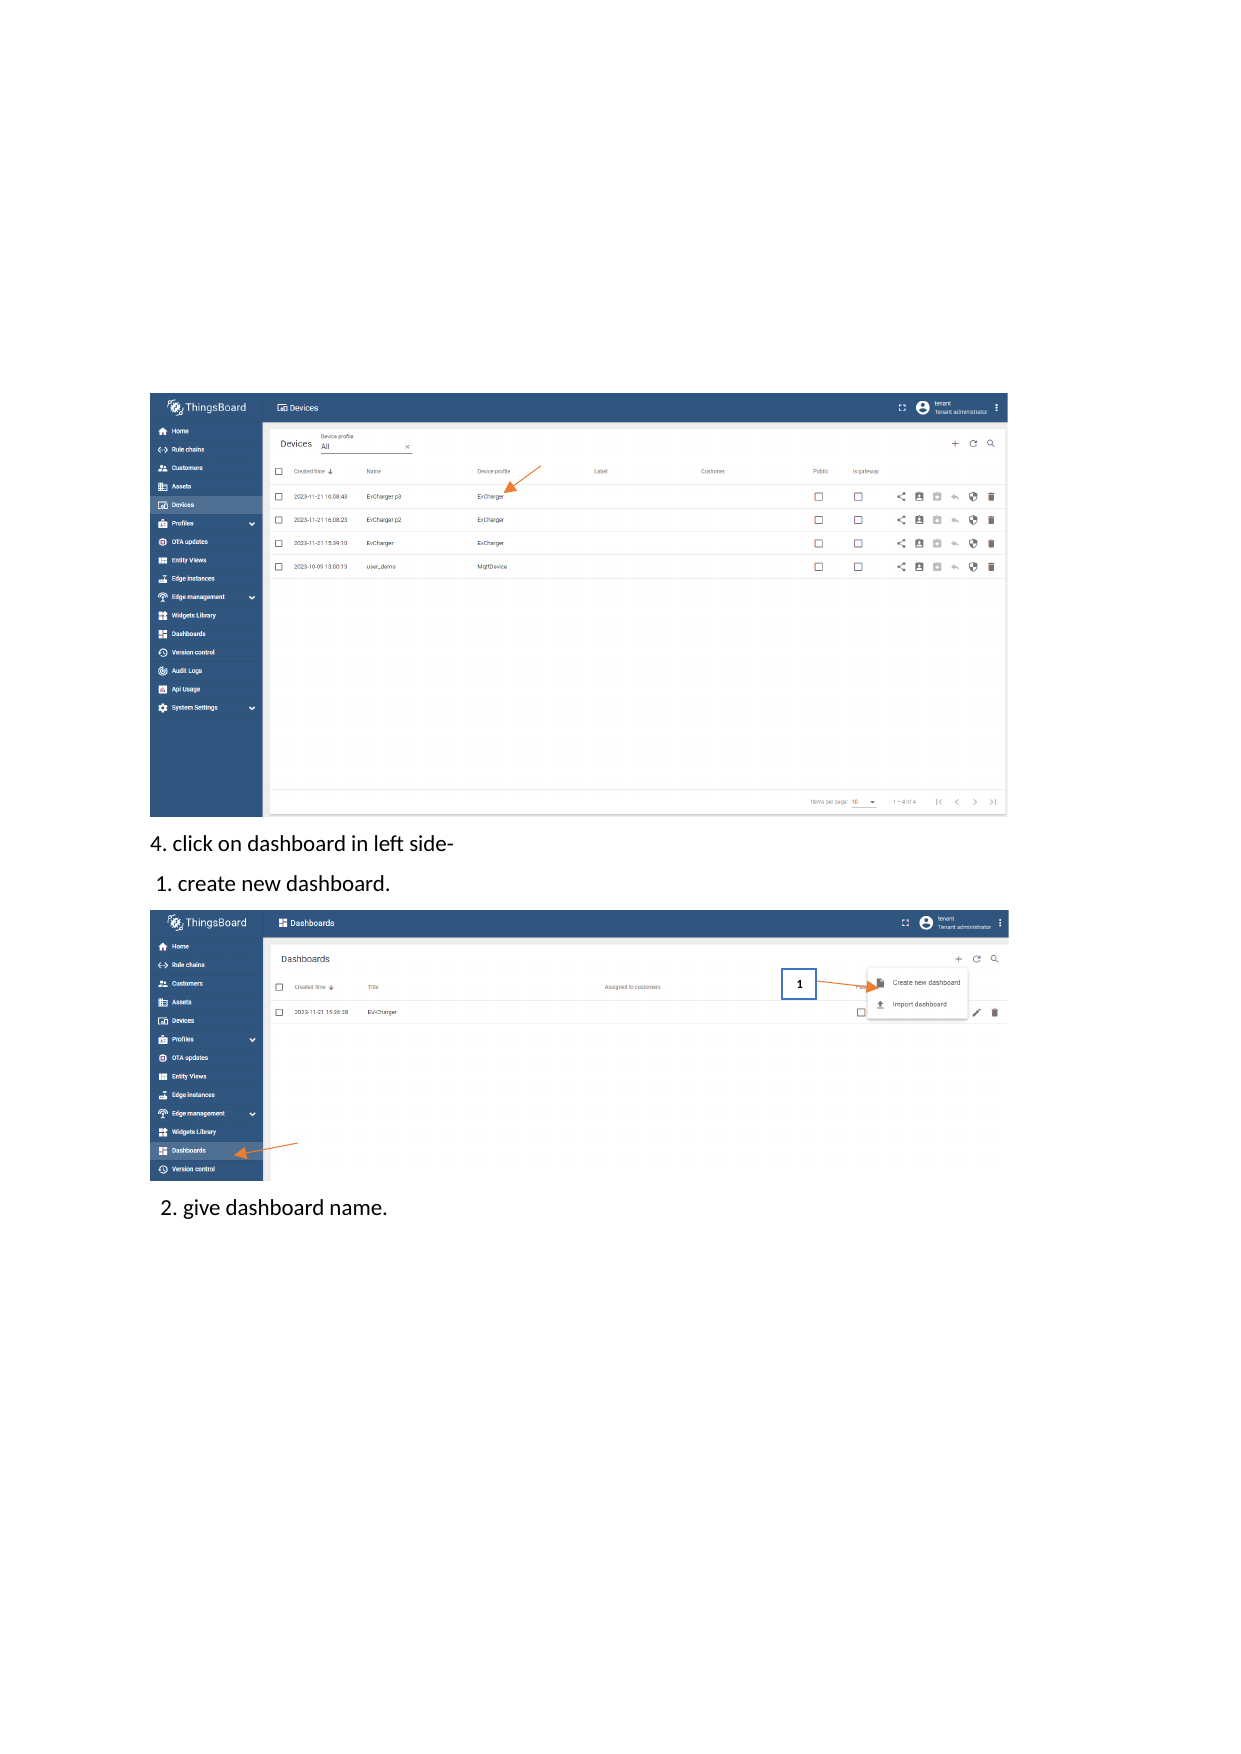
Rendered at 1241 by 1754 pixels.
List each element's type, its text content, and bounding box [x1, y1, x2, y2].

text 1. create new dashboard. [150, 869, 1090, 897]
picture [150, 393, 1008, 817]
text 2. give dashboard name. [150, 1193, 1090, 1222]
text 4. click on dashboard in left side- [150, 829, 1090, 857]
picture [150, 910, 1009, 1181]
